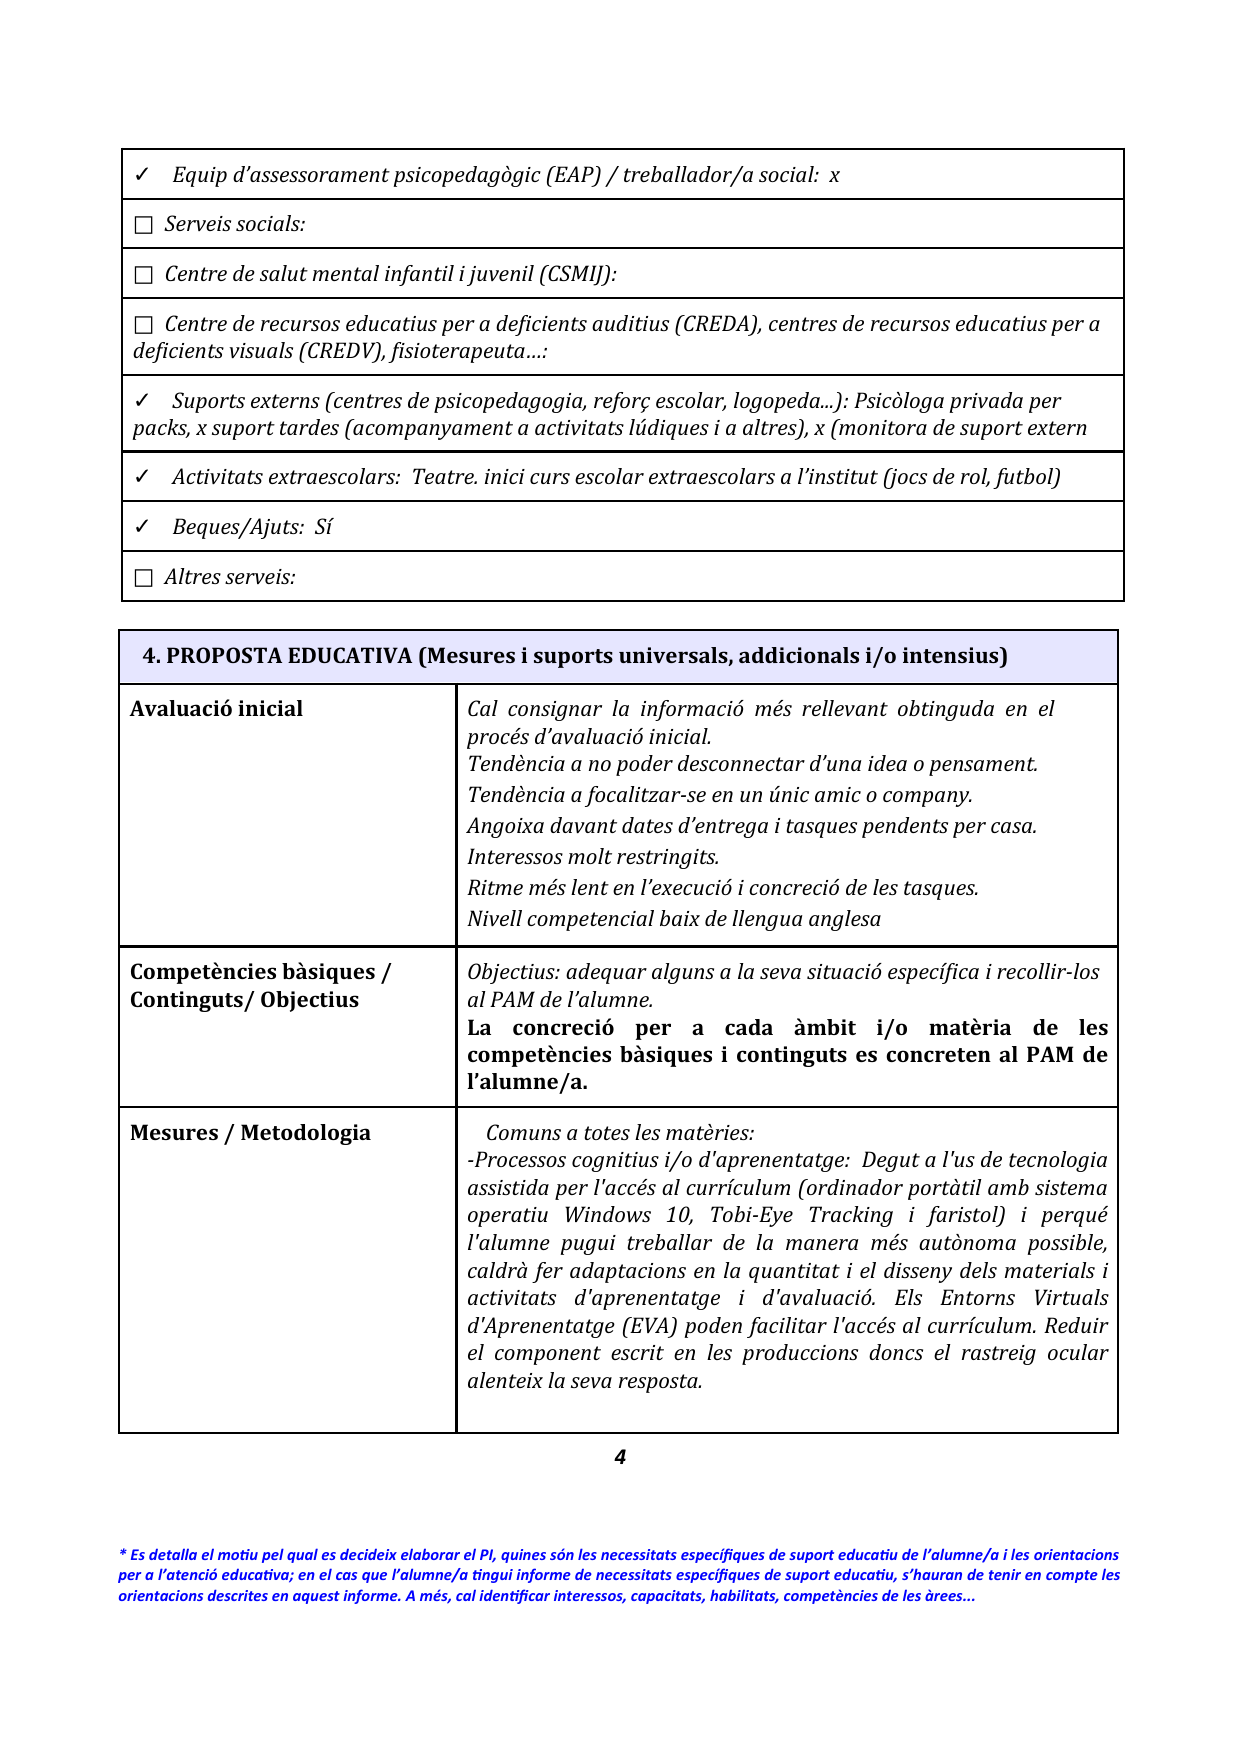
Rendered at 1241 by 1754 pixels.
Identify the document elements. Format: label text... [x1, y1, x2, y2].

table_cell ✓ Beques/Ajuts: Sí [123, 502, 1123, 550]
table_cell ✓ Suports externs (centres de psicopedagogia, reforç escolar, logopeda...): Psicòloga privada per packs, x suport tardes (acompanyament a activitats lúdiques i a altres), x (monitora de suport extern [123, 376, 1123, 450]
table_header 4. PROPOSTA EDUCATIVA (Mesures i suports universals, addicionals i/o intensius) [120, 631, 1117, 682]
table_cell □ Altres serveis: [123, 552, 1123, 600]
table_cell Mesures / Metodologia [120, 1108, 455, 1432]
table_cell Competències bàsiques / Continguts/ Objectius [120, 948, 455, 1106]
table_cell Cal consignar la informació més rellevant obtinguda en el procés d’avaluació inicial. Tendència a no poder desconnectar d’una idea o pensament. Tendència a focalitzar-se en un únic amic o company. Angoixa davant dates d’entrega i tasques pendents per casa. Interessos molt restringits. Ritme més lent en l’execució i concreció de les tasques. Nivell competencial baix de llengua anglesa [458, 685, 1117, 945]
table_cell □ Serveis socials: [123, 200, 1123, 247]
table_cell ✓ Equip d’assessorament psicopedagògic (EAP) / treballador/a social: x [123, 150, 1123, 197]
table_cell □ Centre de salut mental infantil i juvenil (CSMIJ): [123, 249, 1123, 297]
table_cell ✓ Activitats extraescolars: Teatre. inici curs escolar extraescolars a l’institut (jocs de rol, futbol) [123, 453, 1123, 500]
table_cell Objectius: adequar alguns a la seva situació específica i recollir-los al PAM de l’alumne. La concreció per a cada àmbit i/o matèria de les competències bàsiques i continguts es concreten al PAM de l’alumne/a. [458, 948, 1117, 1106]
table_cell Avaluació inicial [120, 685, 455, 945]
table_cell Comuns a totes les matèries: -Processos cognitius i/o d'aprenentatge: Degut a l'us de tecnologia assistida per l'accés al currículum (ordinador portàtil amb sistema operatiu Windows 10, Tobi-Eye Tracking i faristol) i perqué l'alumne pugui treballar de la manera més autònoma possible, caldrà fer adaptacions en la quantitat i el disseny dels materials i activitats d'aprenentatge i d'avaluació. Els Entorns Virtuals d'Aprenentatge (EVA) poden facilitar l'accés al currículum. Reduir el component escrit en les produccions doncs el rastreig ocular alenteix la seva resposta. [458, 1108, 1117, 1432]
table_cell □ Centre de recursos educatius per a deficients auditius (CREDA), centres de recursos educatius per a deficients visuals (CREDV), fisioterapeuta…: [123, 299, 1123, 374]
